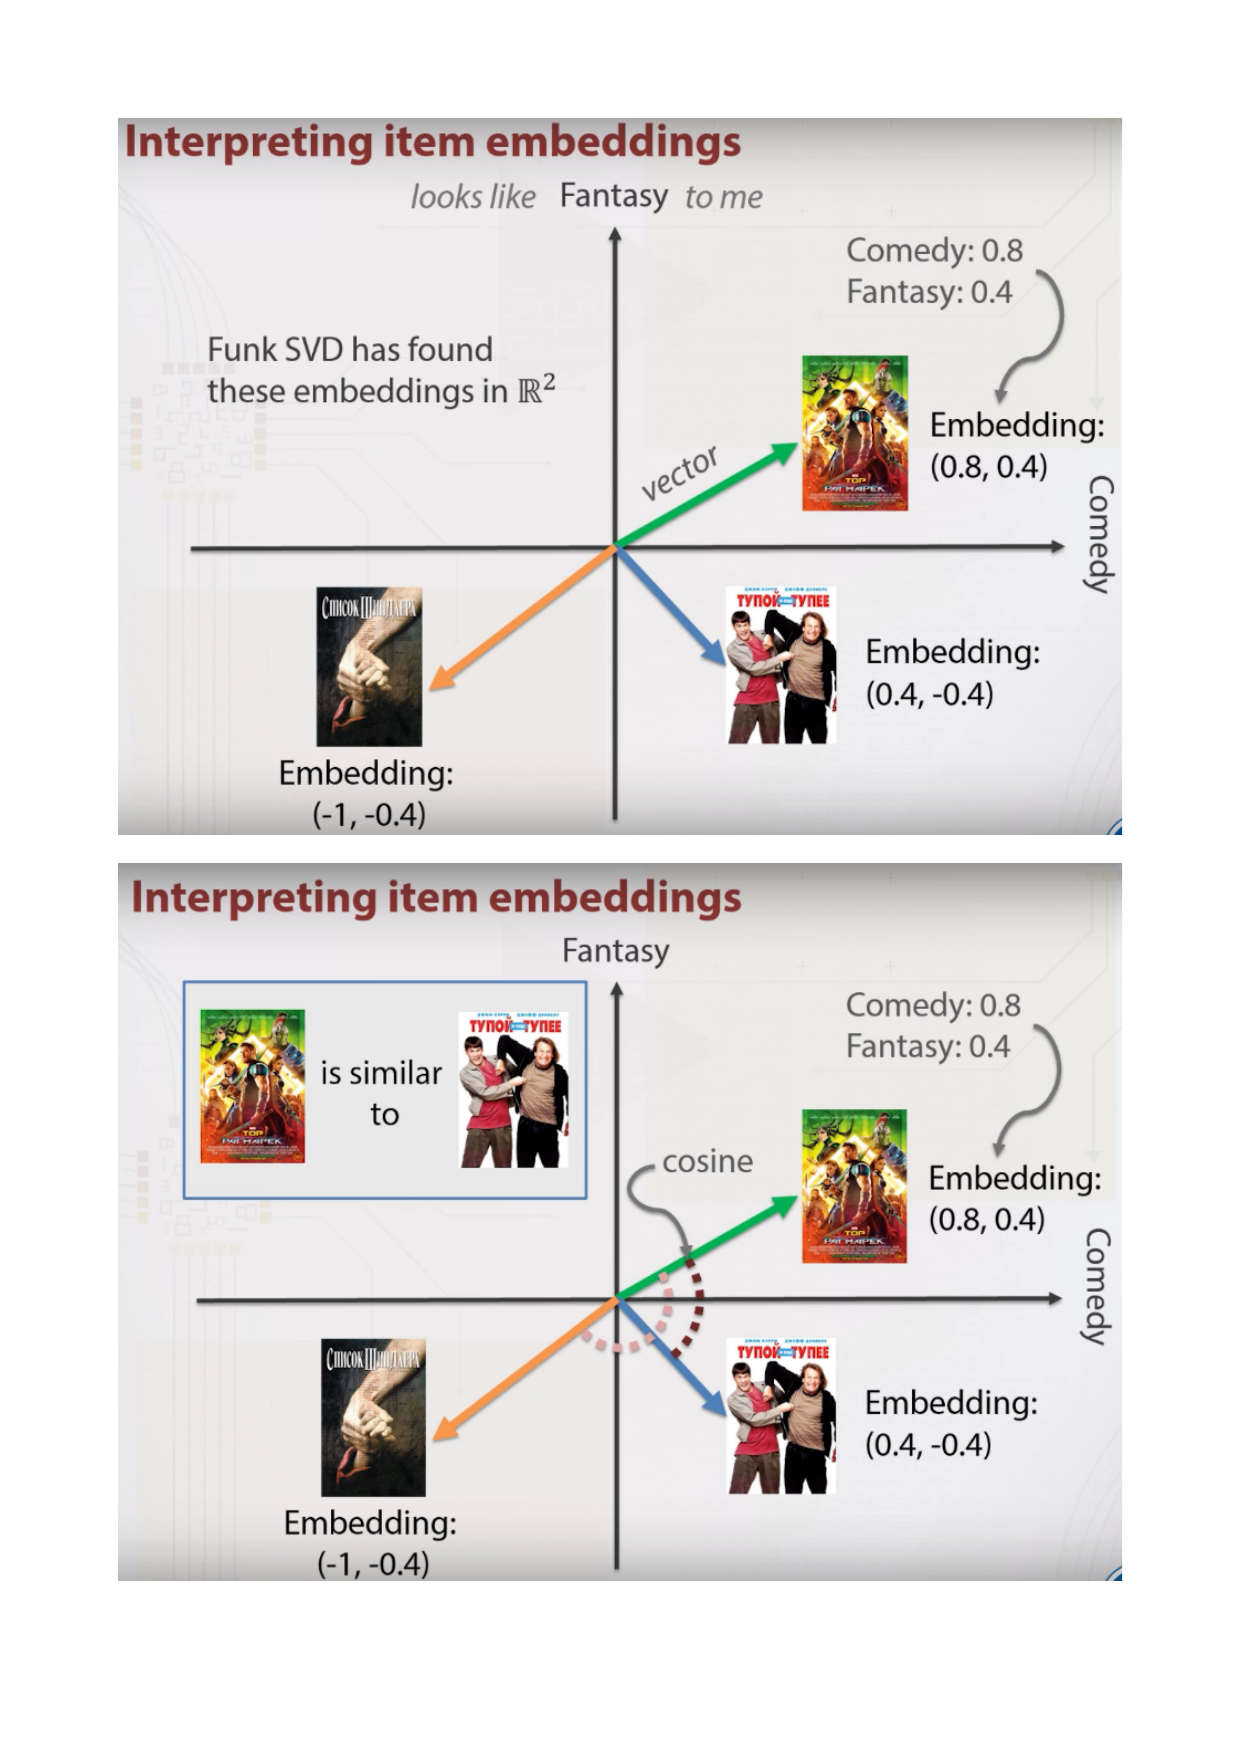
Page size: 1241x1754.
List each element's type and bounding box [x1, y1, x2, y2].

picture [118, 863, 1123, 1581]
picture [118, 118, 1123, 835]
